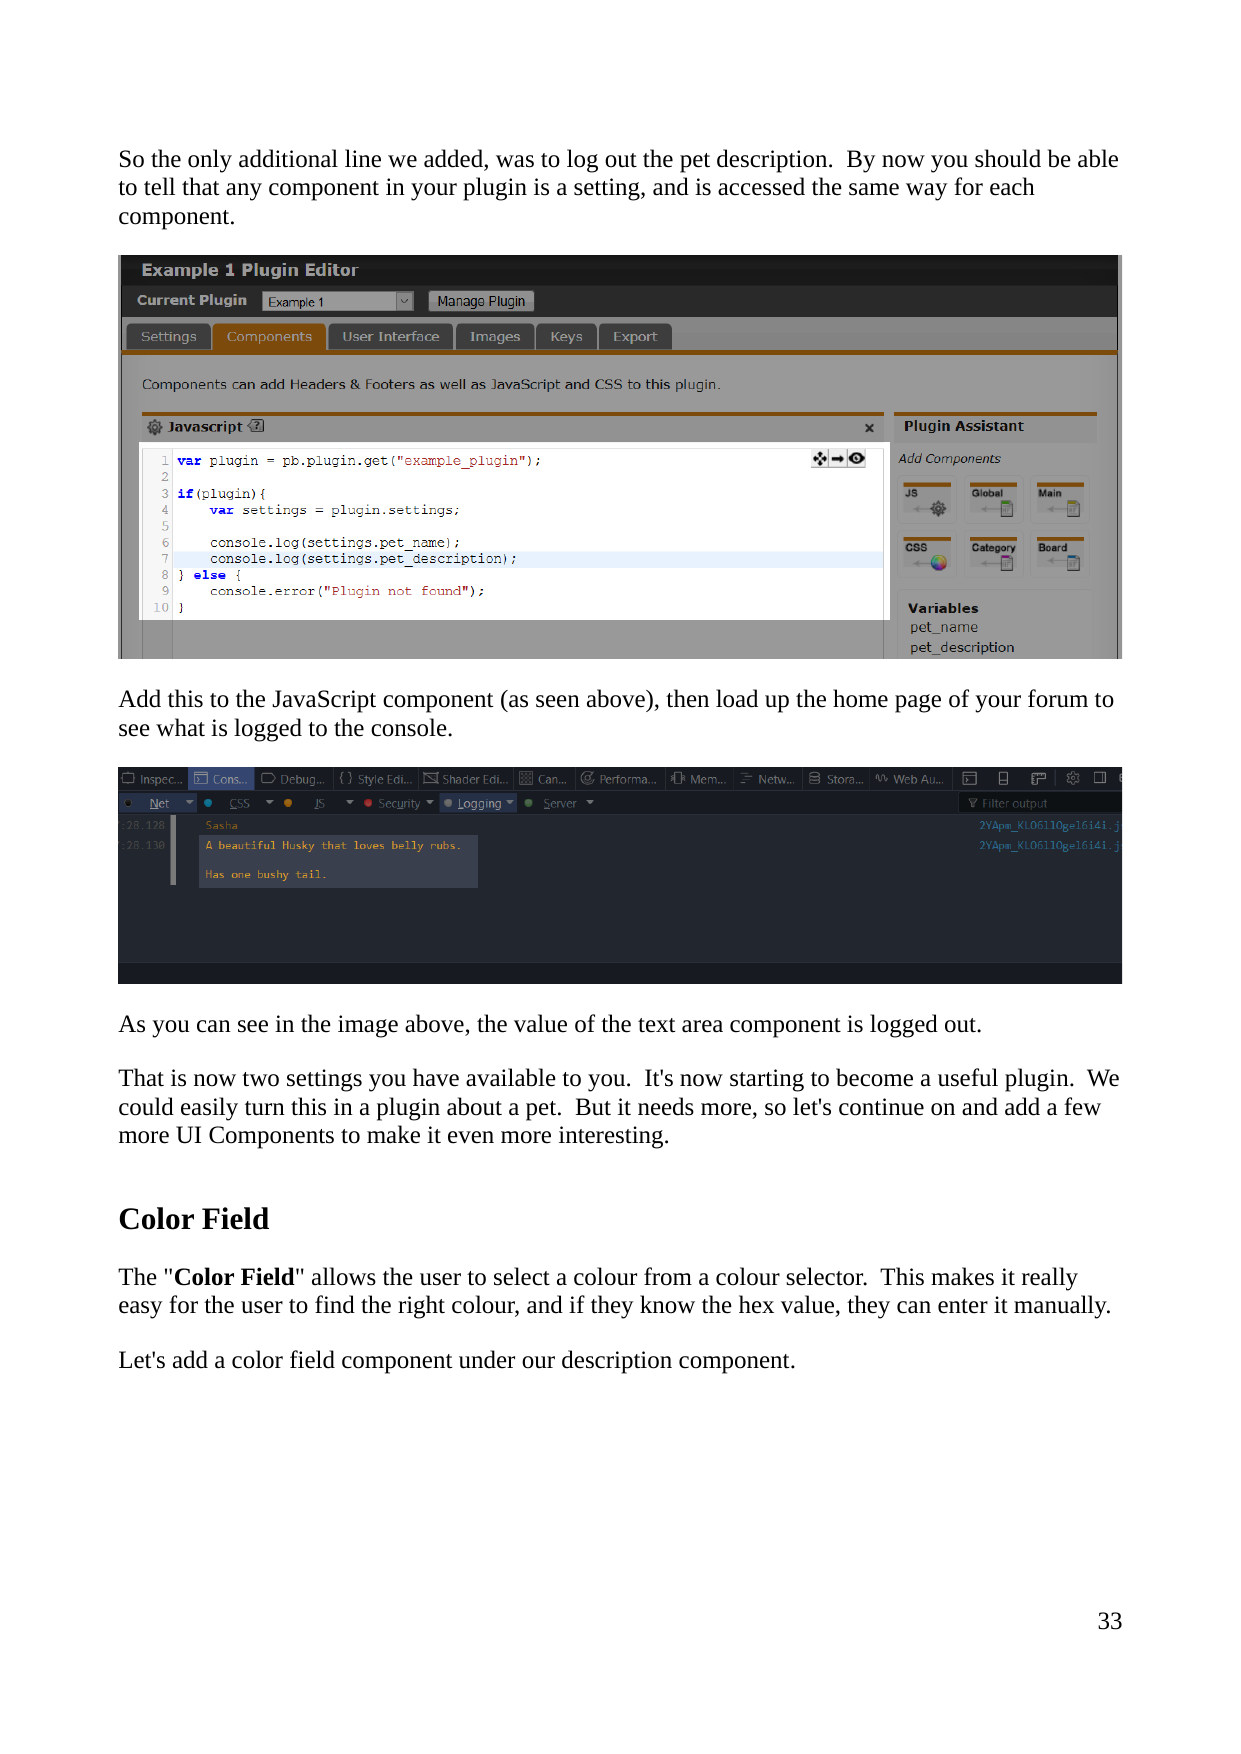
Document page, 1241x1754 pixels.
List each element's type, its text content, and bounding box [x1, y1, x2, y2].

text Color Field [118, 1200, 1122, 1236]
text The "Color Field" allows the user to select a colour from a colour selector. This makes it really easy for the user to find the right colour, and if they know the hex value, they can enter it manually. [118, 1262, 1122, 1319]
picture [118, 255, 1123, 659]
text Let's add a color field component under our description component. [118, 1345, 1122, 1374]
text That is now two settings you have available to you. It's now starting to become a useful plugin. We could easily turn this in a plugin about a pet. But it needs more, so let's continue on and add a few more UI Components to make it even more interesting. [118, 1063, 1122, 1149]
text So the only additional line we added, was to log out the pet description. By now you should be able to tell that any component in your plugin is a setting, and is accessed the same way for each component. [118, 144, 1122, 230]
text As you can see in the image above, the value of the text area component is logged out. [118, 1009, 1122, 1038]
picture [118, 767, 1123, 984]
text Add this to the JavaScript component (as seen above), then load up the home page of your forum to see what is logged to the console. [118, 684, 1122, 742]
